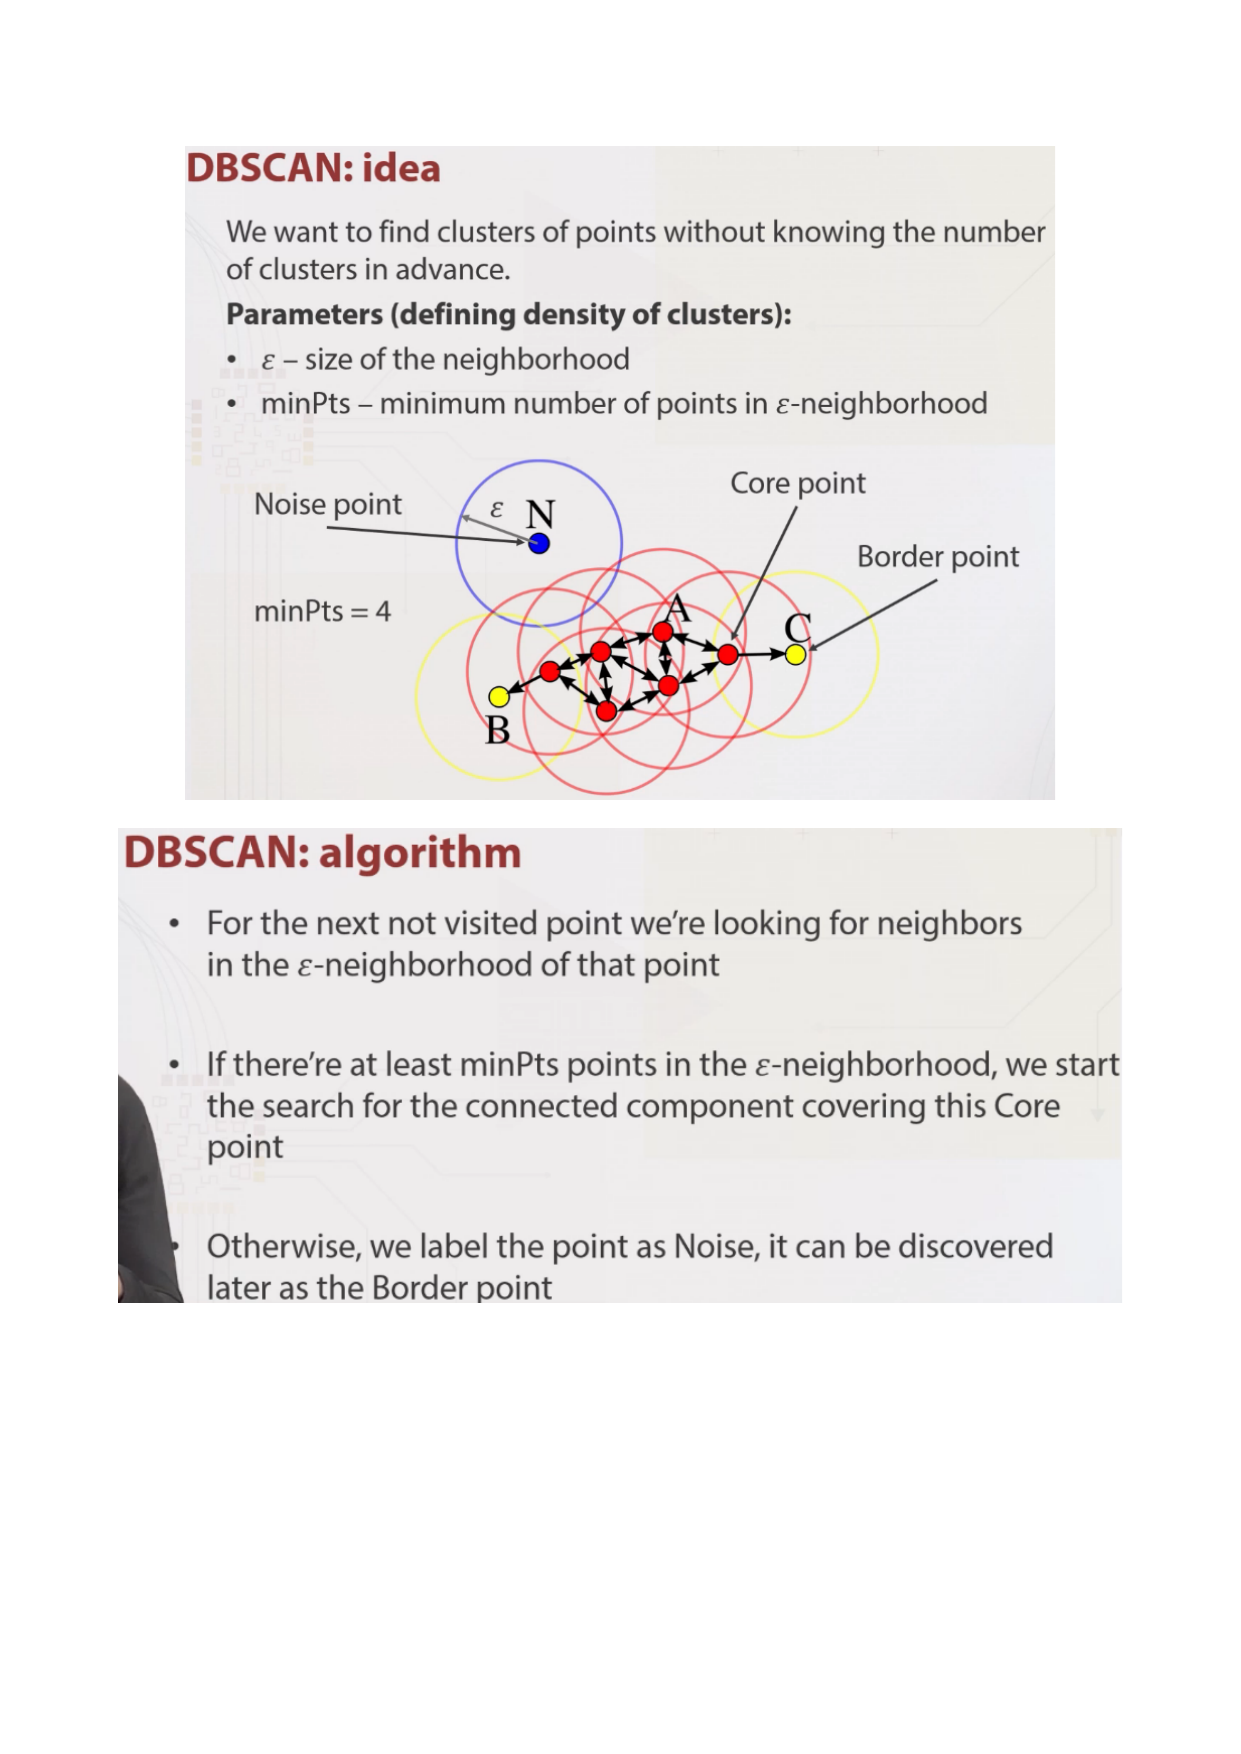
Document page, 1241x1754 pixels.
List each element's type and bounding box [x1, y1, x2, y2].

picture [185, 146, 1055, 800]
picture [118, 828, 1123, 1303]
